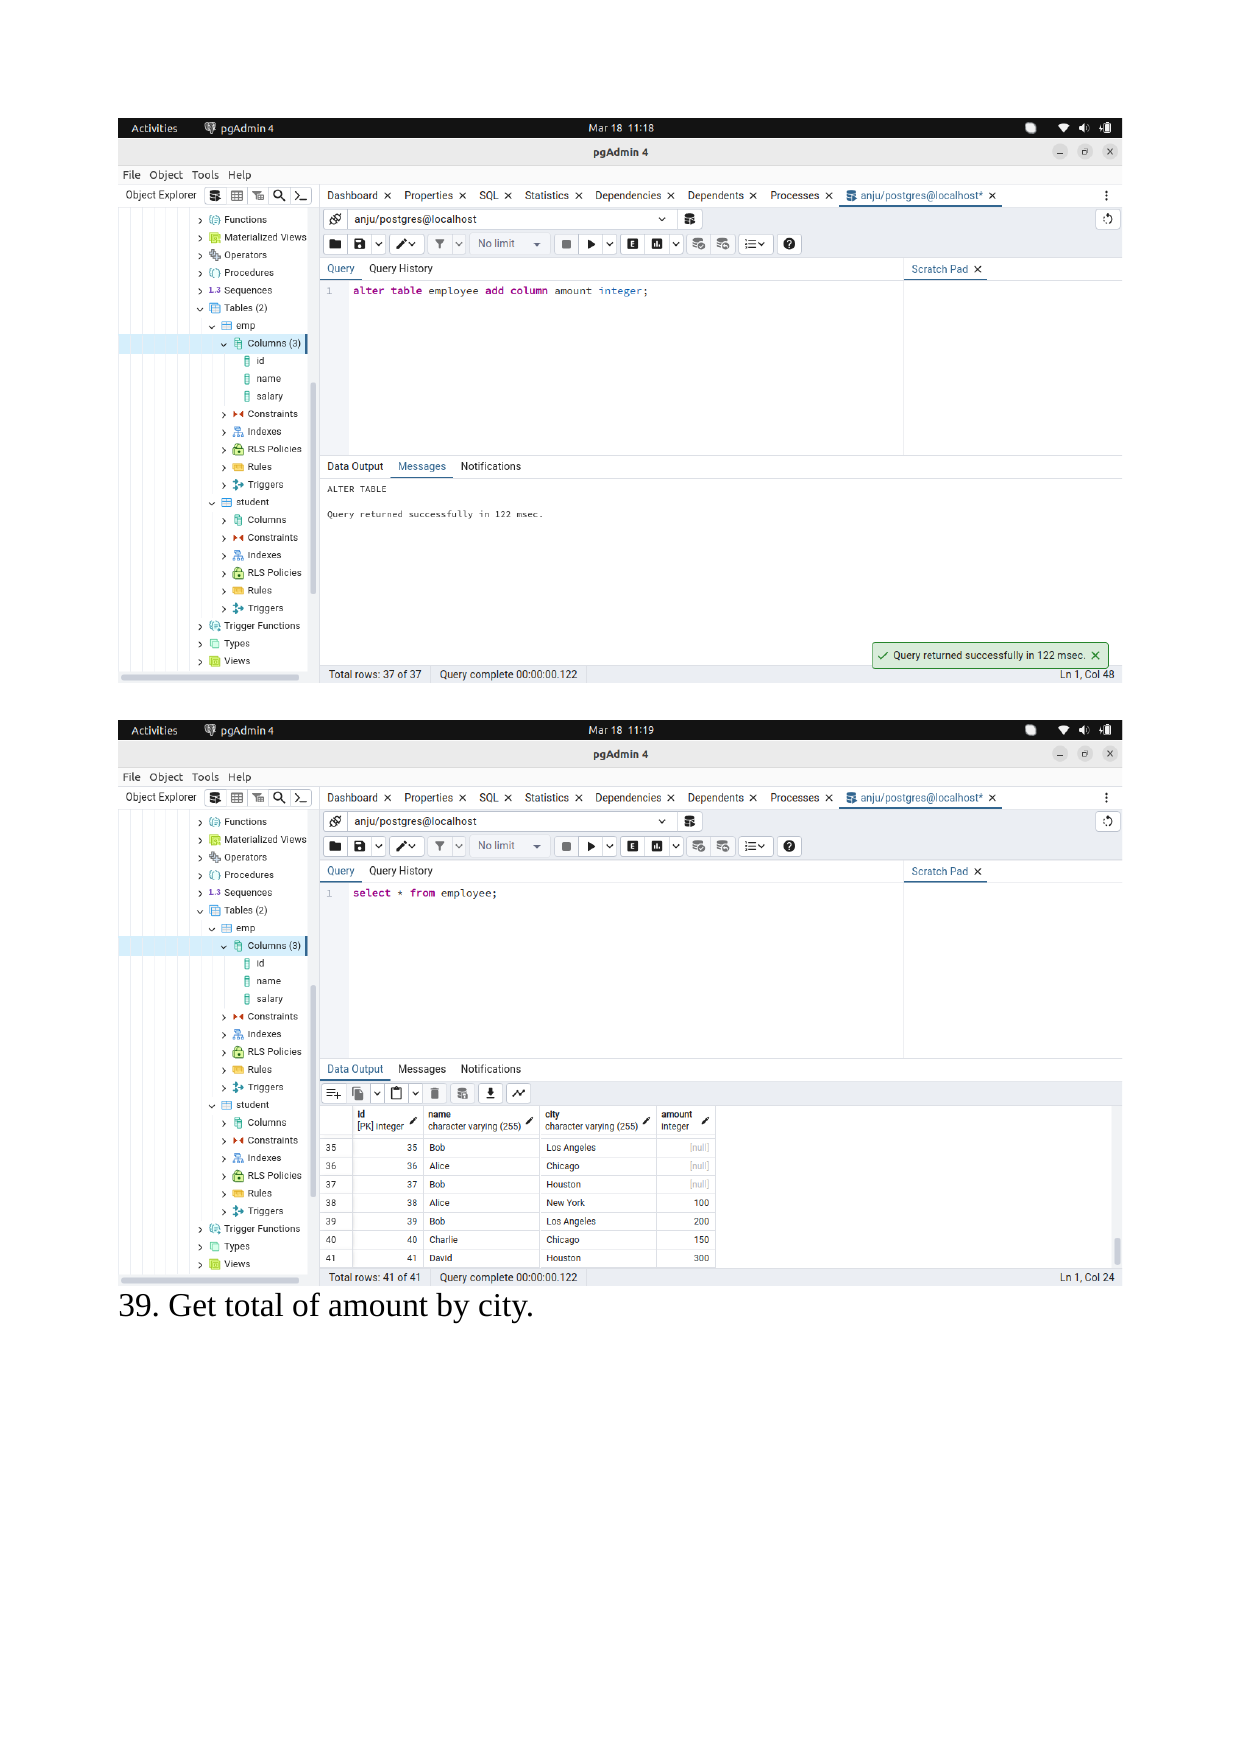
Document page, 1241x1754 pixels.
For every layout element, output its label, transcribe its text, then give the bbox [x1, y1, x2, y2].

picture [118, 720, 1123, 1286]
picture [118, 118, 1123, 683]
text 39. Get total of amount by city. [118, 1286, 1122, 1323]
